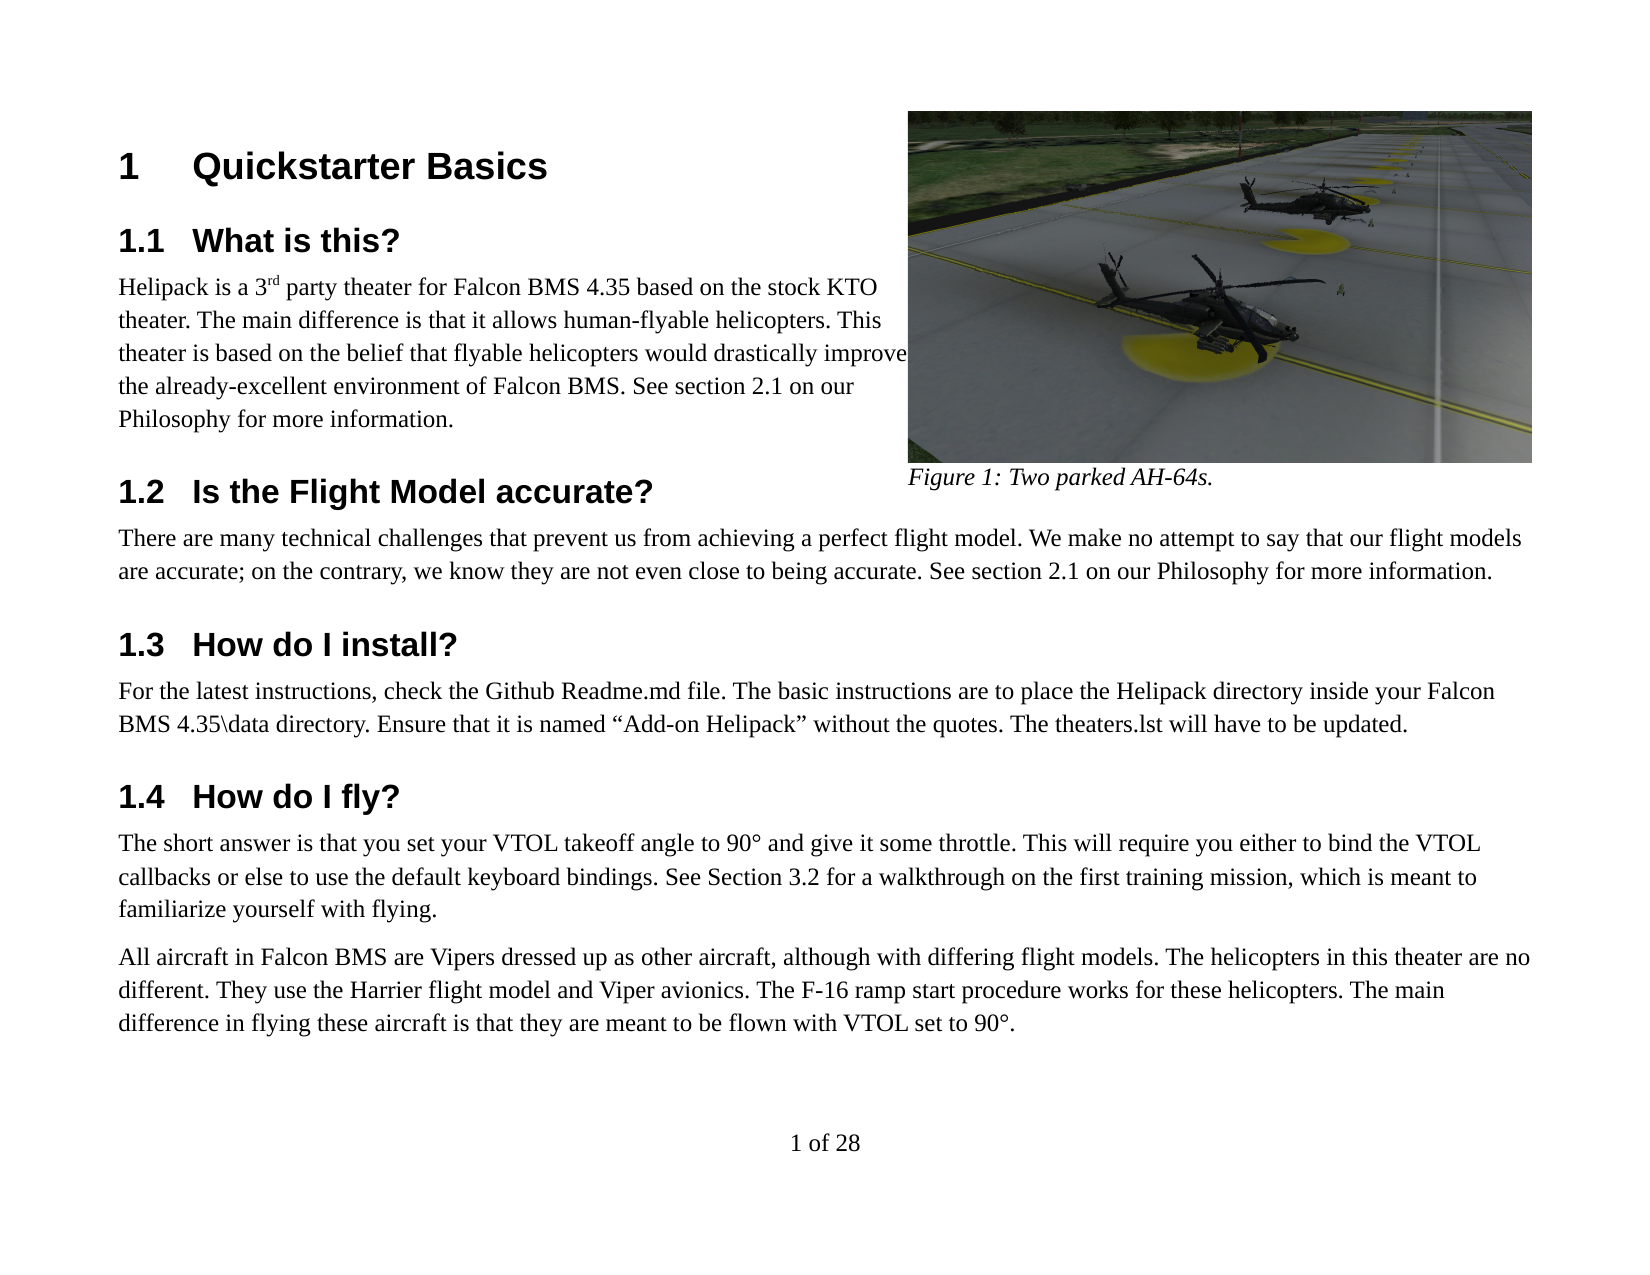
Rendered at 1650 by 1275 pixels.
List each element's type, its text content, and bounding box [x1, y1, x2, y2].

subtitle How do I install? [118, 625, 1532, 663]
text For the latest instructions, check the Github Readme.md file. The basic instructions are to place the Helipack directory inside your Falcon BMS 4.35\data directory. Ensure that it is named “Add-on Helipack” without the quotes. The theaters.lst will have to be updated. [118, 676, 1532, 738]
subtitle Is the Flight Model accurate? [118, 472, 1532, 511]
picture [907, 111, 1532, 463]
text The short answer is that you set your VTOL takeoff angle to 90° and give it some throttle. This will require you either to bind the VTOL callbacks or else to use the default keyboard bindings. See Section 3.2 for a walkthrough on the first training mission, which is meant to familiarize yourself with flying. [118, 828, 1532, 923]
text Figure 1: Two parked AH-64s. [908, 463, 1532, 491]
text There are many technical challenges that prevent us from achieving a perfect flight model. We make no attempt to say that our flight models are accurate; on the contrary, we know they are not even close to being accurate. See section 2.1 on our Philosophy for more information. [118, 523, 1532, 585]
text All aircraft in Falcon BMS are Vipers dressed up as other aircraft, although with differing flight models. The helicopters in this theater are no different. They use the Harrier flight model and Viper avionics. The F-16 ramp start procedure works for these helicopters. The main difference in flying these aircraft is that they are meant to be flown with VTOL set to 90°. [118, 942, 1532, 1037]
subtitle Quickstarter Basics [118, 143, 907, 187]
subtitle What is this? [118, 221, 907, 259]
text Helipack is a 3rd party theater for Falcon BMS 4.35 based on the stock KTO theater. The main difference is that it allows human-flyable helicopters. This theater is based on the belief that flyable helicopters would drastically improve the already-excellent environment of Falcon BMS. See section 2.1 on our Philosophy for more information. [118, 272, 907, 432]
subtitle How do I fly? [118, 777, 1532, 816]
